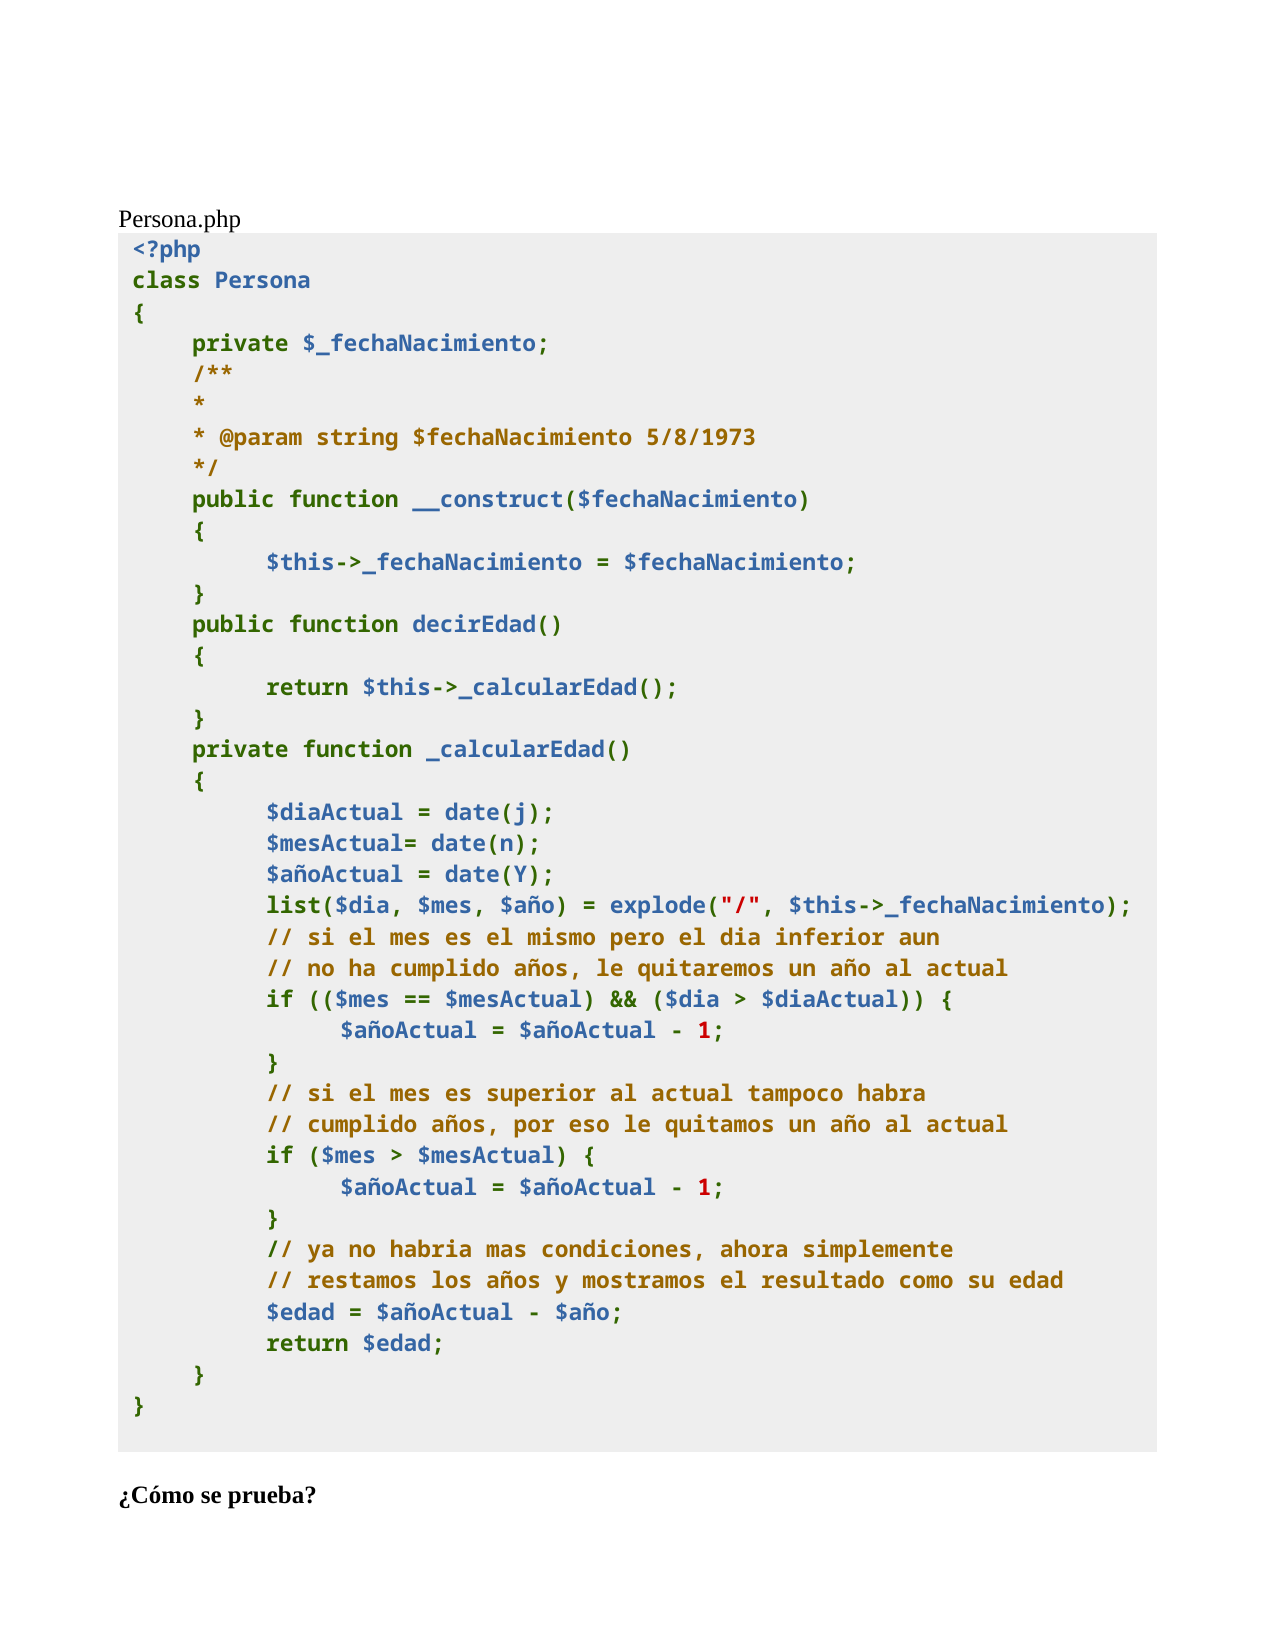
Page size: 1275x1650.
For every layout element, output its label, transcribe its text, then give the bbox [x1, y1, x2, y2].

text public function __construct($fechaNacimiento) [118, 483, 1157, 514]
text } [118, 1202, 1157, 1233]
text return $this->_calcularEdad(); [118, 671, 1157, 702]
text <?php [118, 233, 1157, 264]
text $añoActual = $añoActual - 1; [118, 1171, 1157, 1202]
text // cumplido años, por eso le quitamos un año al actual [118, 1108, 1157, 1139]
text if ($mes > $mesActual) { [118, 1139, 1157, 1171]
text // ya no habria mas condiciones, ahora simplemente [118, 1233, 1157, 1264]
text // no ha cumplido años, le quitaremos un año al actual [118, 952, 1157, 983]
text private $_fechaNacimiento; [118, 327, 1157, 358]
text { [118, 296, 1157, 327]
text $this->_fechaNacimiento = $fechaNacimiento; [118, 546, 1157, 577]
text $añoActual = $añoActual - 1; [118, 1014, 1157, 1046]
text $mesActual= date(n); [118, 827, 1157, 858]
text return $edad; [118, 1327, 1157, 1358]
text // si el mes es el mismo pero el dia inferior aun [118, 921, 1157, 952]
text class Persona [118, 264, 1157, 296]
text { [118, 764, 1157, 796]
text $edad = $añoActual - $año; [118, 1296, 1157, 1327]
text $añoActual = date(Y); [118, 858, 1157, 889]
text if (($mes == $mesActual) && ($dia > $diaActual)) { [118, 983, 1157, 1014]
text } [118, 1358, 1157, 1389]
text public function decirEdad() [118, 608, 1157, 639]
text private function _calcularEdad() [118, 733, 1157, 764]
text { [118, 639, 1157, 671]
text } [118, 702, 1157, 733]
text $diaActual = date(j); [118, 796, 1157, 827]
text /** [118, 358, 1157, 389]
text */ [118, 452, 1157, 483]
text { [118, 514, 1157, 546]
text } [118, 1046, 1157, 1077]
text } [118, 577, 1157, 608]
text // si el mes es superior al actual tampoco habra [118, 1077, 1157, 1108]
text } [118, 1389, 1157, 1421]
text // restamos los años y mostramos el resultado como su edad [118, 1264, 1157, 1296]
text * [118, 389, 1157, 421]
text list($dia, $mes, $año) = explode("/", $this->_fechaNacimiento); [118, 889, 1157, 921]
text * @param string $fechaNacimiento 5/8/1973 [118, 421, 1157, 452]
text ¿Cómo se prueba? [118, 1481, 1157, 1509]
text Persona.php [118, 204, 1157, 233]
